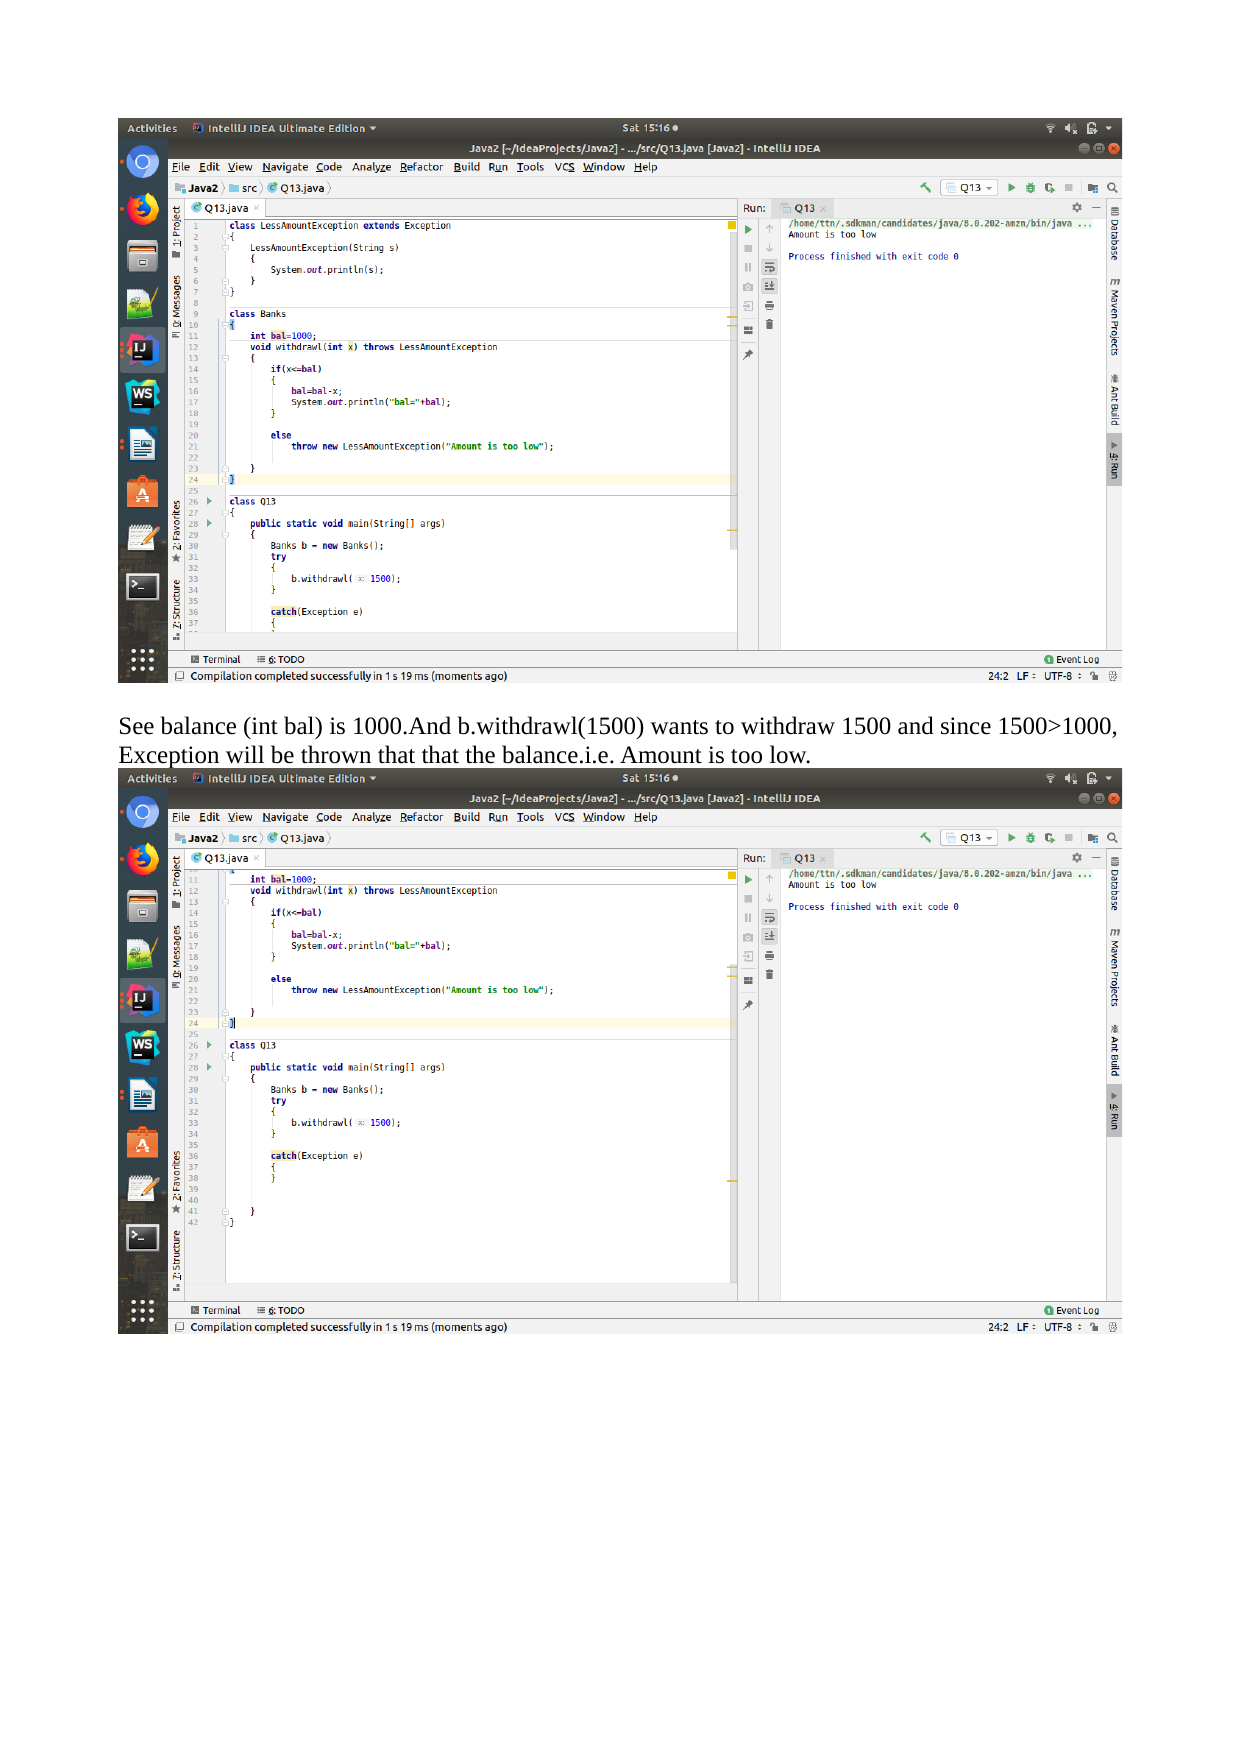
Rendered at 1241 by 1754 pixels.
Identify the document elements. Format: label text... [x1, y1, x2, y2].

text Exception will be thrown that that the balance.i.e. Amount is too low. [118, 740, 1122, 768]
text See balance (int bal) is 1000.And b.withdrawl(1500) wants to withdraw 1500 and since 1500>1000, [118, 711, 1122, 740]
picture [118, 768, 1123, 1334]
picture [118, 118, 1123, 683]
